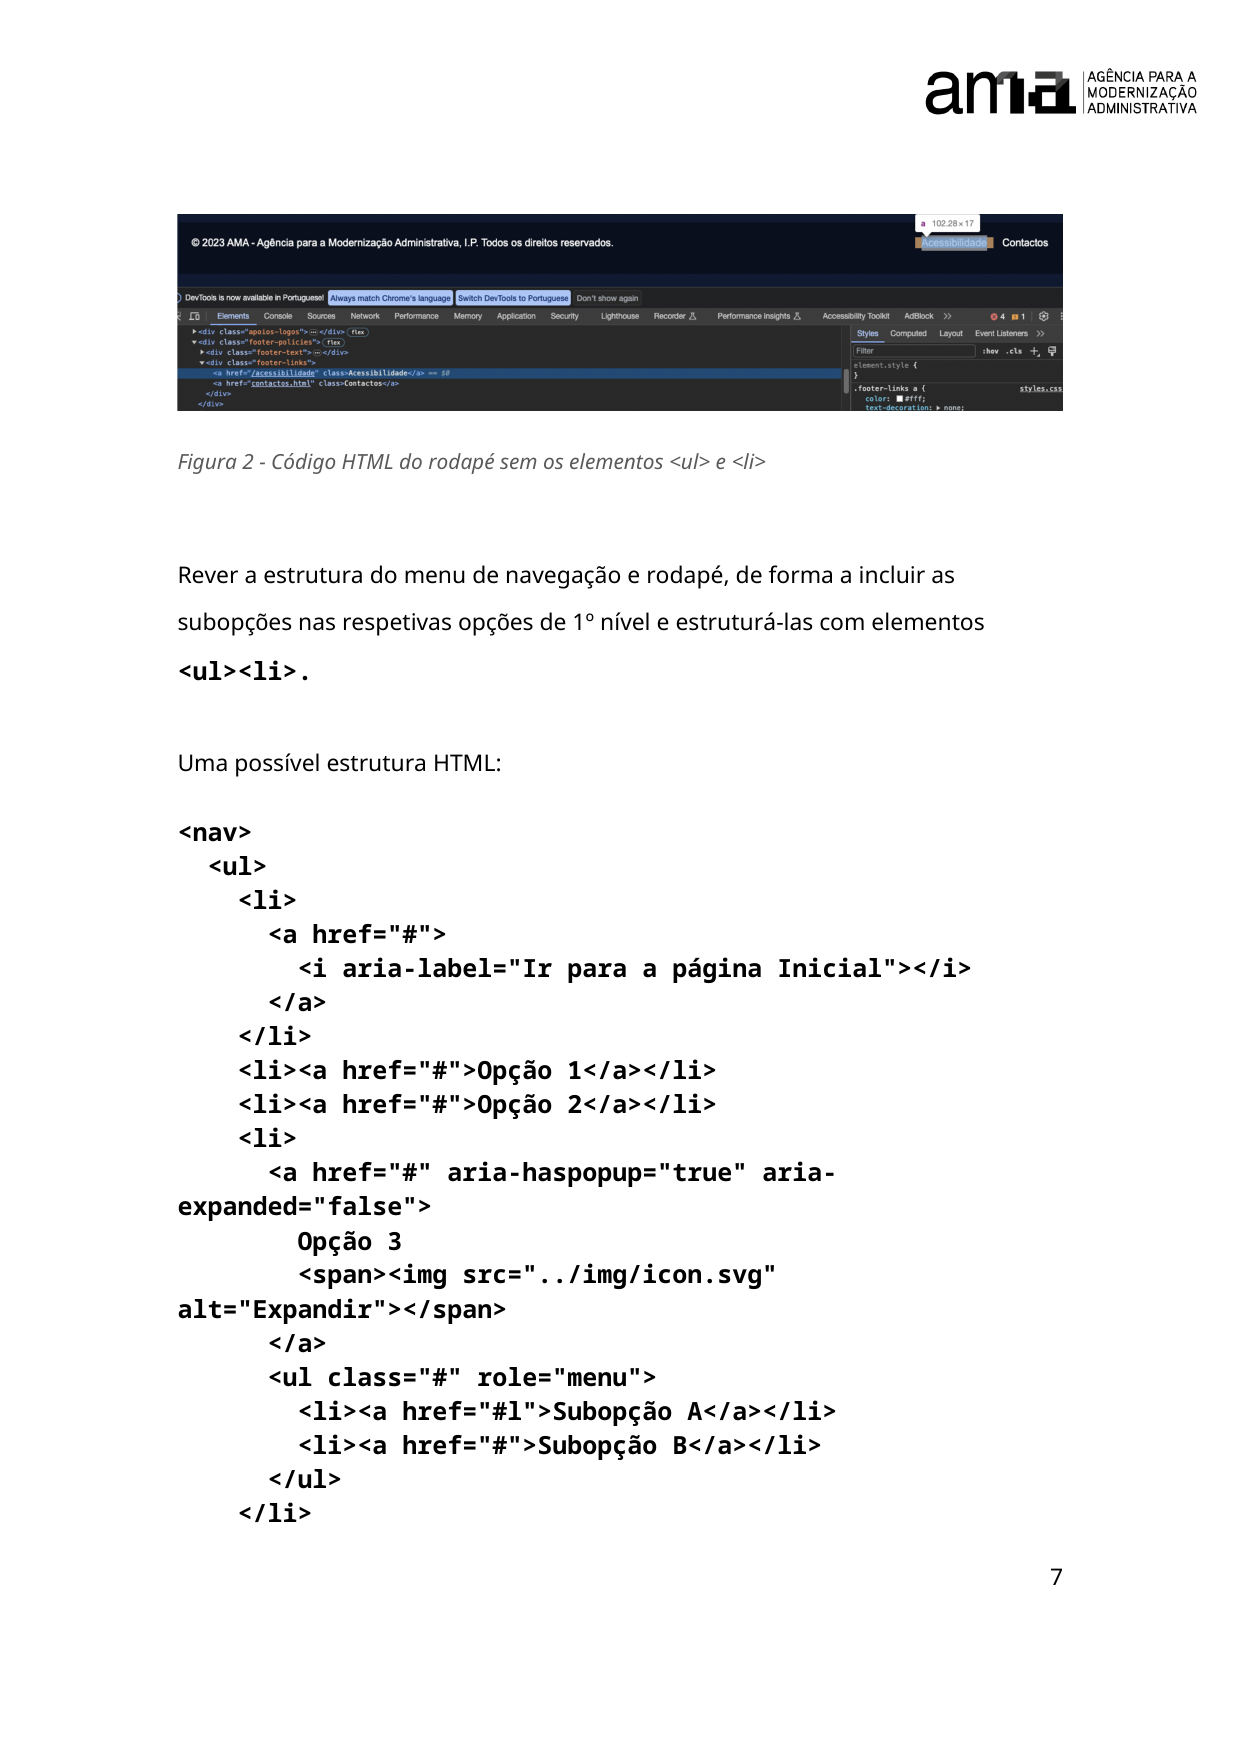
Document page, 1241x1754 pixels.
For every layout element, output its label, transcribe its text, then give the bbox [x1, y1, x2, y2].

text <i aria-label="Ir para a página Inicial"></i> [177, 951, 1063, 985]
text <a href="#" aria-haspopup="true" aria-expanded="false"> [177, 1155, 1063, 1223]
text <span><img src="../img/icon.svg" alt="Expandir"></span> [177, 1257, 1063, 1325]
text Opção 3 [177, 1223, 1063, 1257]
text <ul class="#" role="menu"> [177, 1359, 1063, 1393]
text Uma possível estrutura HTML: [177, 747, 1063, 778]
text </ul> [177, 1462, 1063, 1496]
text <li> [177, 1121, 1063, 1155]
text <ul> [177, 848, 1063, 882]
text <li><a href="#">Opção 1</a></li> [177, 1053, 1063, 1087]
text <a href="#"> [177, 917, 1063, 951]
text </li> [177, 1019, 1063, 1053]
text <li><a href="#">Opção 2</a></li> [177, 1087, 1063, 1121]
text Figura 2 - Código HTML do rodapé sem os elementos <ul> e <li> [177, 447, 1063, 476]
text </li> [177, 1496, 1063, 1530]
text <li><a href="#l">Subopção A</a></li> [177, 1393, 1063, 1427]
text <li><a href="#">Subopção B</a></li> [177, 1427, 1063, 1462]
text <li> [177, 882, 1063, 917]
text Rever a estrutura do menu de navegação e rodapé, de forma a incluir as subopções nas respetivas opções de 1º nível e estruturá-las com elementos <ul><li>. [177, 559, 1063, 688]
text <nav> [177, 814, 1063, 848]
text </a> [177, 1325, 1063, 1359]
text </a> [177, 985, 1063, 1019]
